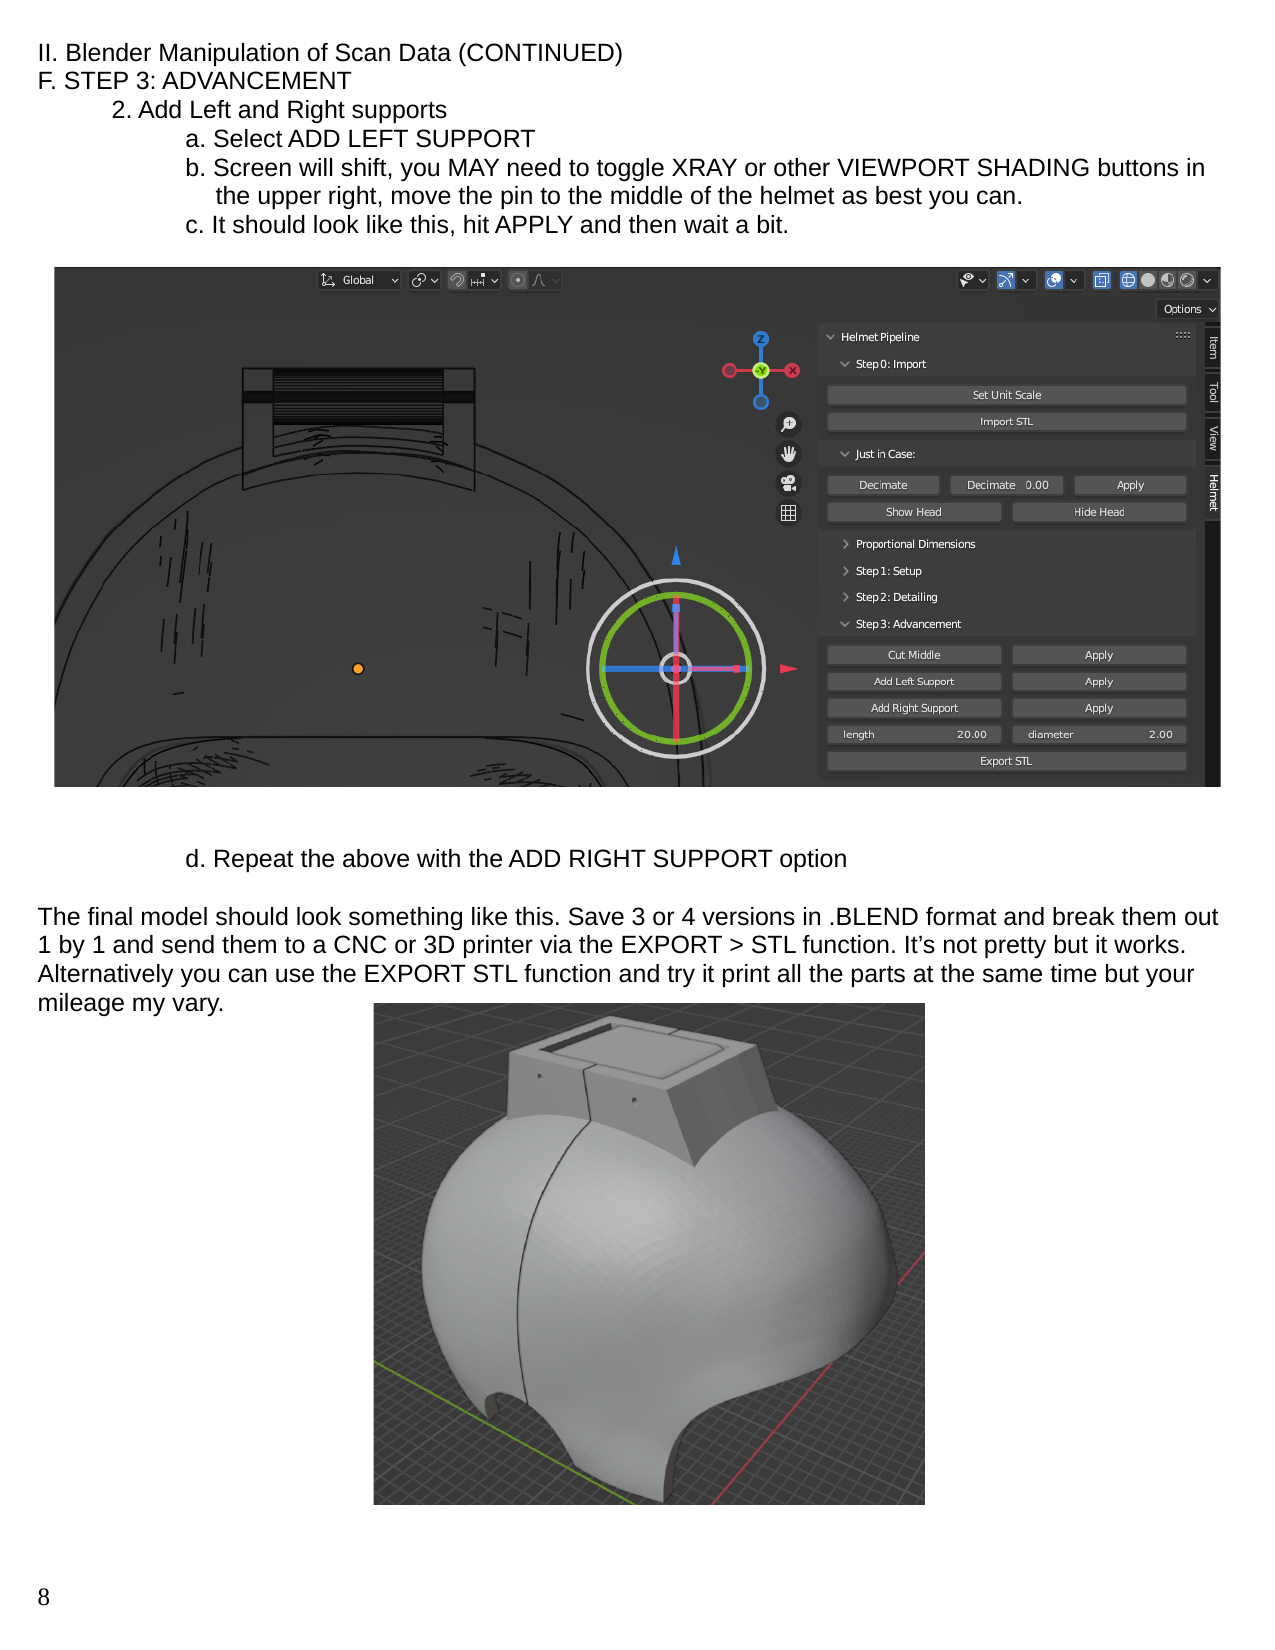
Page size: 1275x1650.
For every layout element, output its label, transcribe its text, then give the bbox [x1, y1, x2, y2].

text b. Screen will shift, you MAY need to toggle XRAY or other VIEWPORT SHADING buttons in the upper right, move the pin to the middle of the helmet as best you can. [37, 152, 1237, 210]
text The final model should look something like this. Save 3 or 4 versions in .BLEND format and break them out [37, 901, 1237, 930]
text Alternatively you can use the EXPORT STL function and try it print all the parts at the same time but your mileage my vary. [37, 959, 1237, 1016]
text 2. Add Left and Right supports [37, 95, 1237, 124]
picture [54, 267, 1221, 787]
text 1 by 1 and send them to a CNC or 3D printer via the EXPORT > STL function. It’s not pretty but it works. [37, 930, 1237, 959]
text d. Repeat the above with the ADD RIGHT SUPPORT option [37, 844, 1237, 873]
picture [373, 1003, 925, 1505]
text II. Blender Manipulation of Scan Data (CONTINUED) [37, 37, 1237, 66]
text F. STEP 3: ADVANCEMENT [37, 66, 1237, 95]
text a. Select ADD LEFT SUPPORT [37, 124, 1237, 152]
text c. It should look like this, hit APPLY and then wait a bit. [37, 210, 1237, 239]
